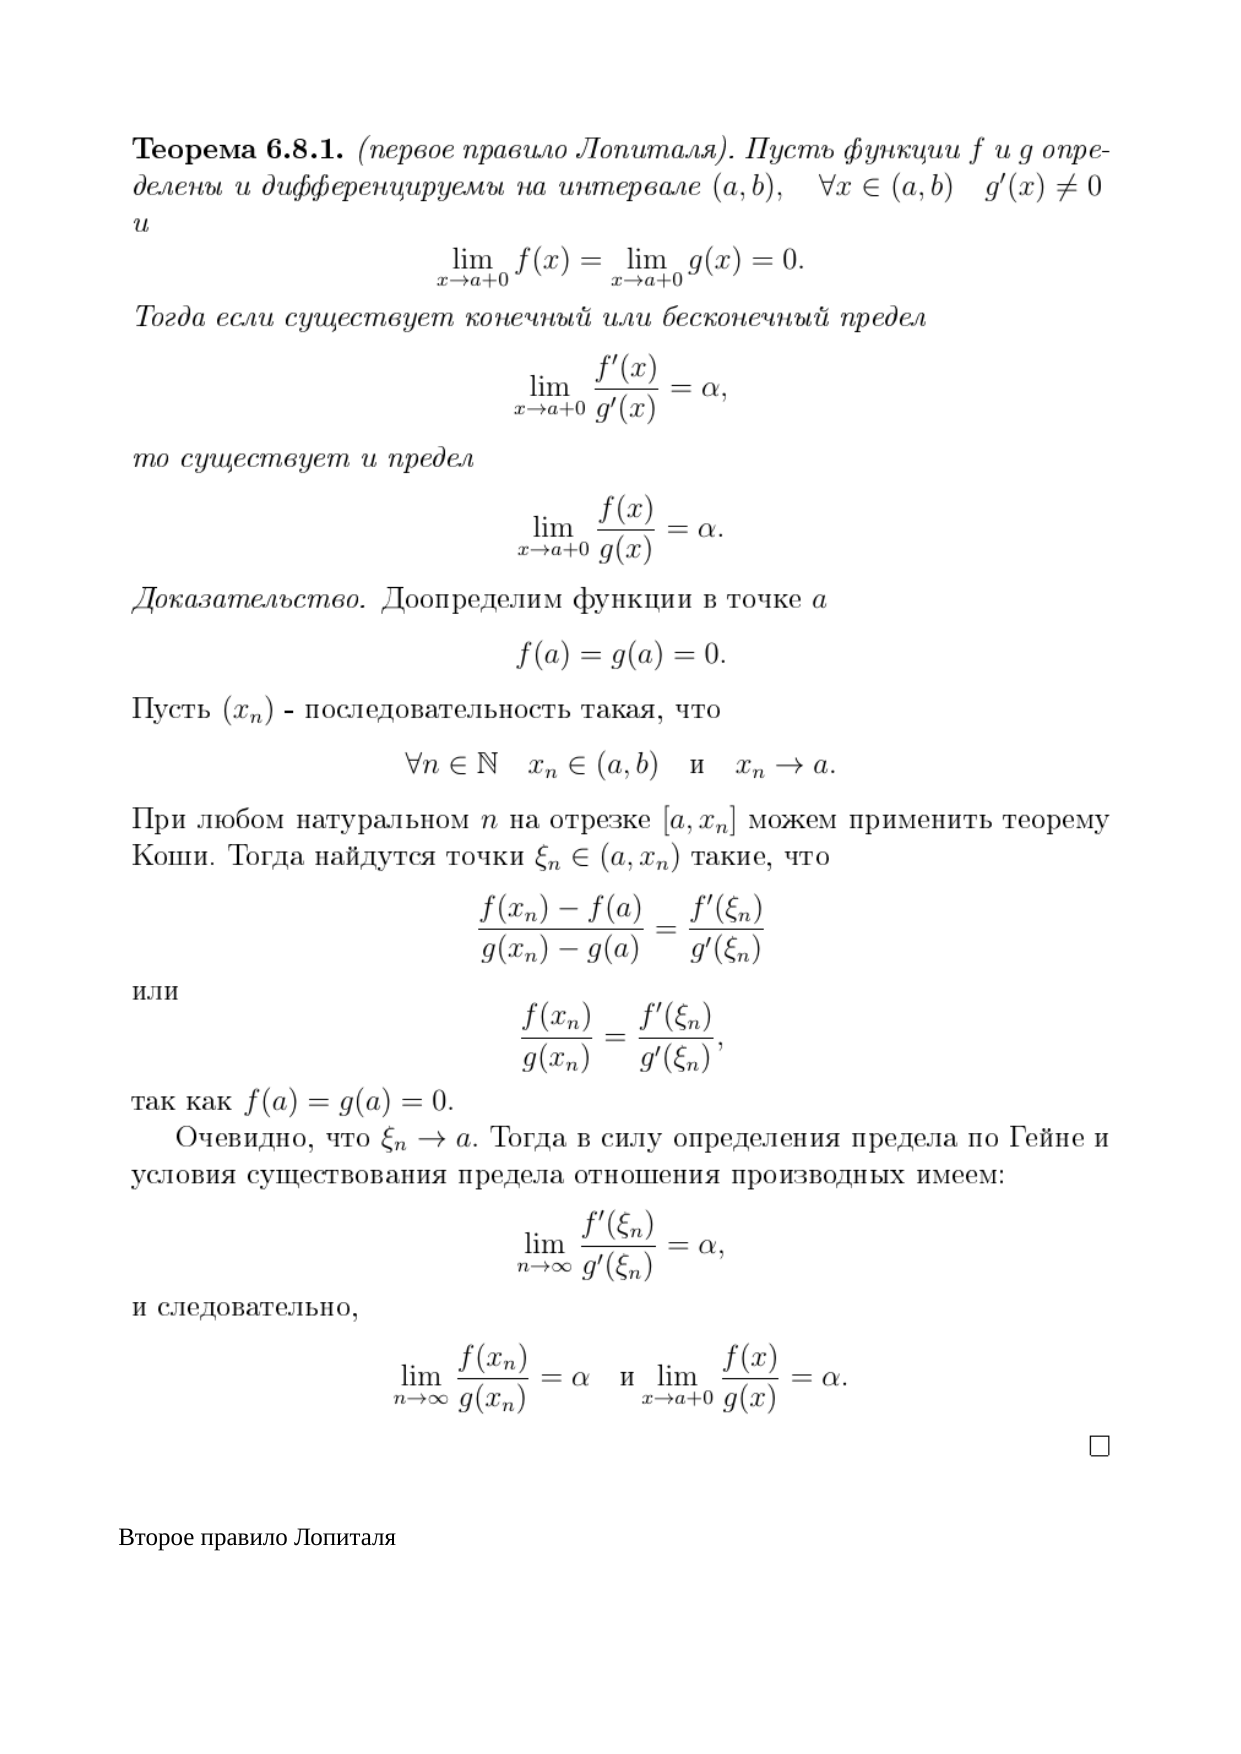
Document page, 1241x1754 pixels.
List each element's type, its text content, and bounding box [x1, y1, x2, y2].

text Второе правило Лопиталя [118, 1522, 1122, 1550]
picture [118, 118, 1123, 1470]
